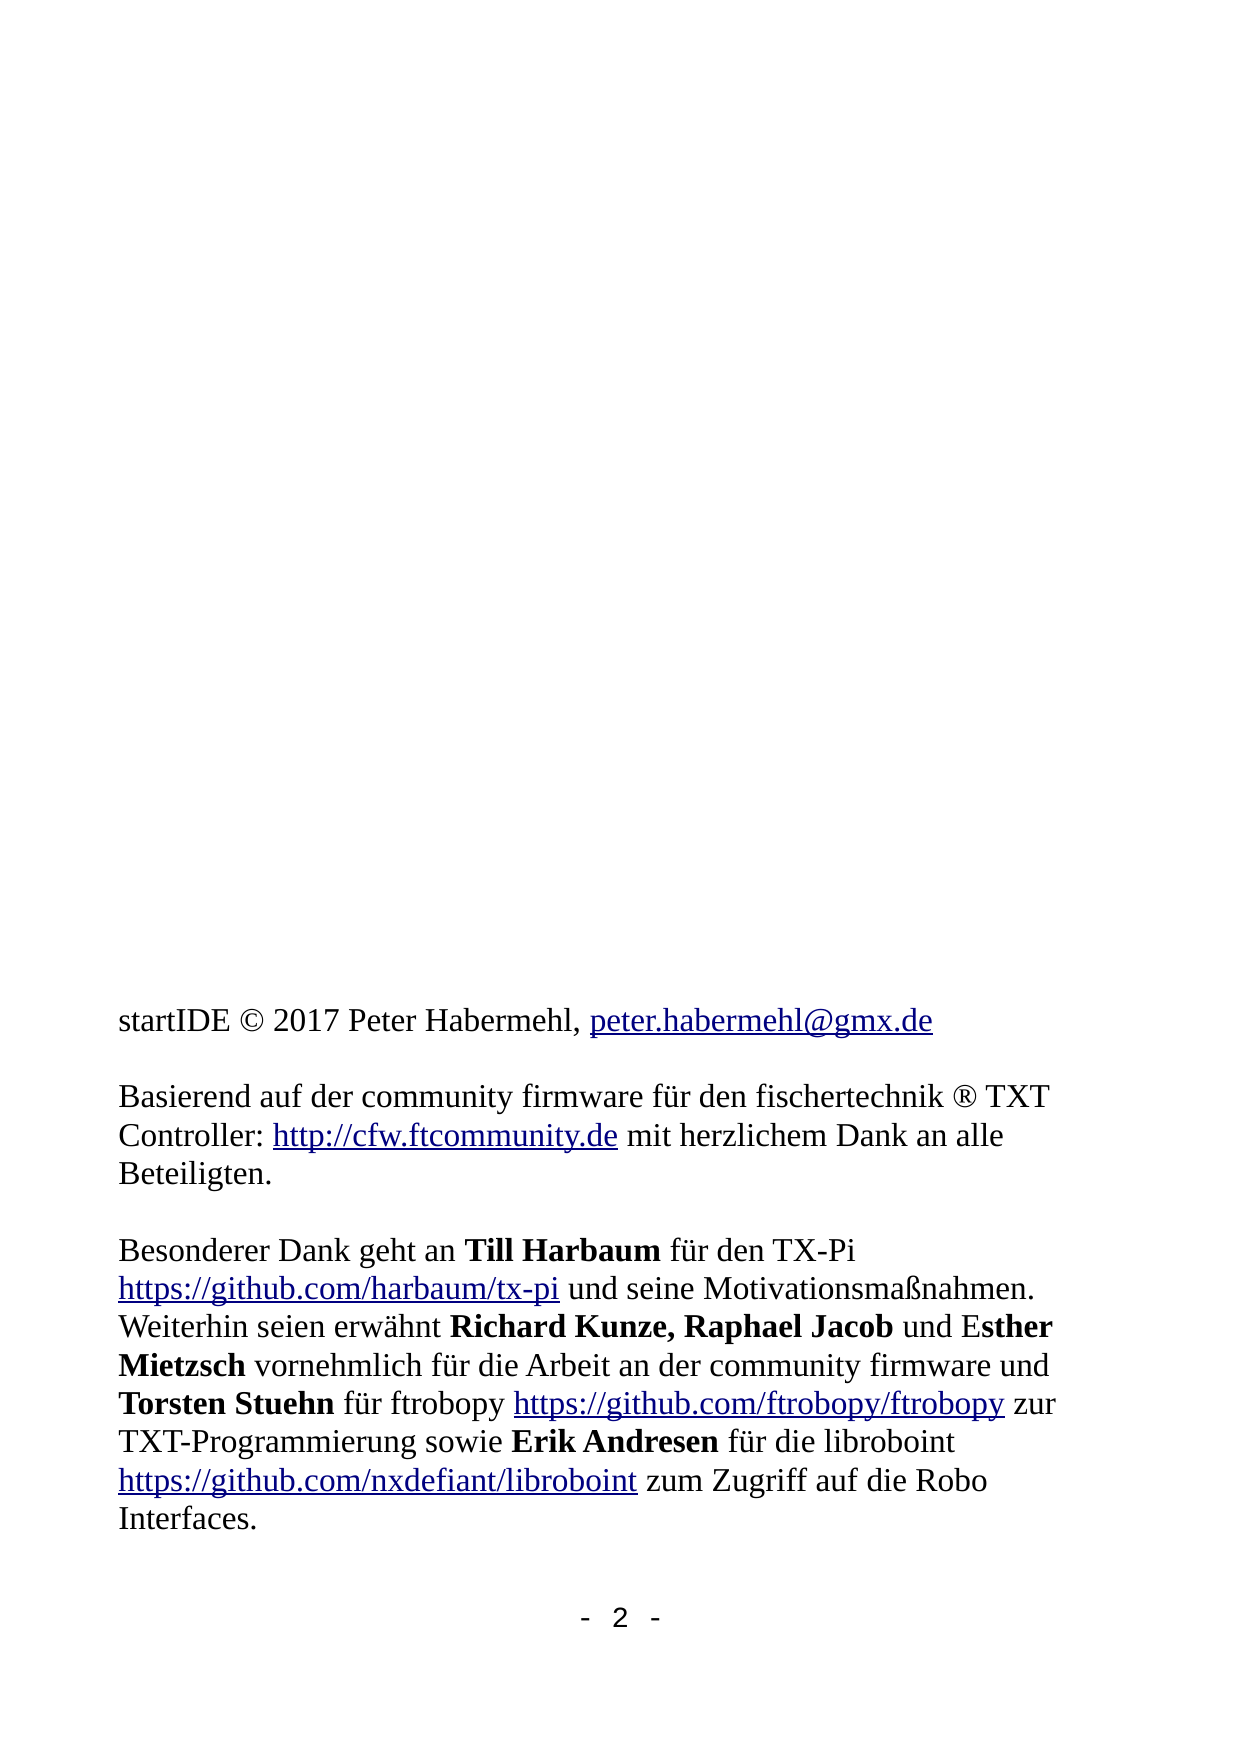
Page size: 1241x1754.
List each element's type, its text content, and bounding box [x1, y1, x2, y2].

text Basierend auf der community firmware für den fischertechnik ® TXT Controller: http://cfw.ftcommunity.de mit herzlichem Dank an alle Beteiligten. [118, 1076, 1122, 1191]
text startIDE © 2017 Peter Habermehl, peter.habermehl@gmx.de [118, 1000, 1122, 1038]
text Besonderer Dank geht an Till Harbaum für den TX-Pi https://github.com/harbaum/tx-pi und seine Motivationsmaßnahmen. [118, 1230, 1122, 1306]
text Weiterhin seien erwähnt Richard Kunze, Raphael Jacob und Esther Mietzsch vornehmlich für die Arbeit an der community firmware und Torsten Stuehn für ftrobopy https://github.com/ftrobopy/ftrobopy zur TXT-Programmierung sowie Erik Andresen für die libroboint https://github.com/nxdefiant/libroboint zum Zugriff auf die Robo Interfaces. [118, 1306, 1122, 1536]
